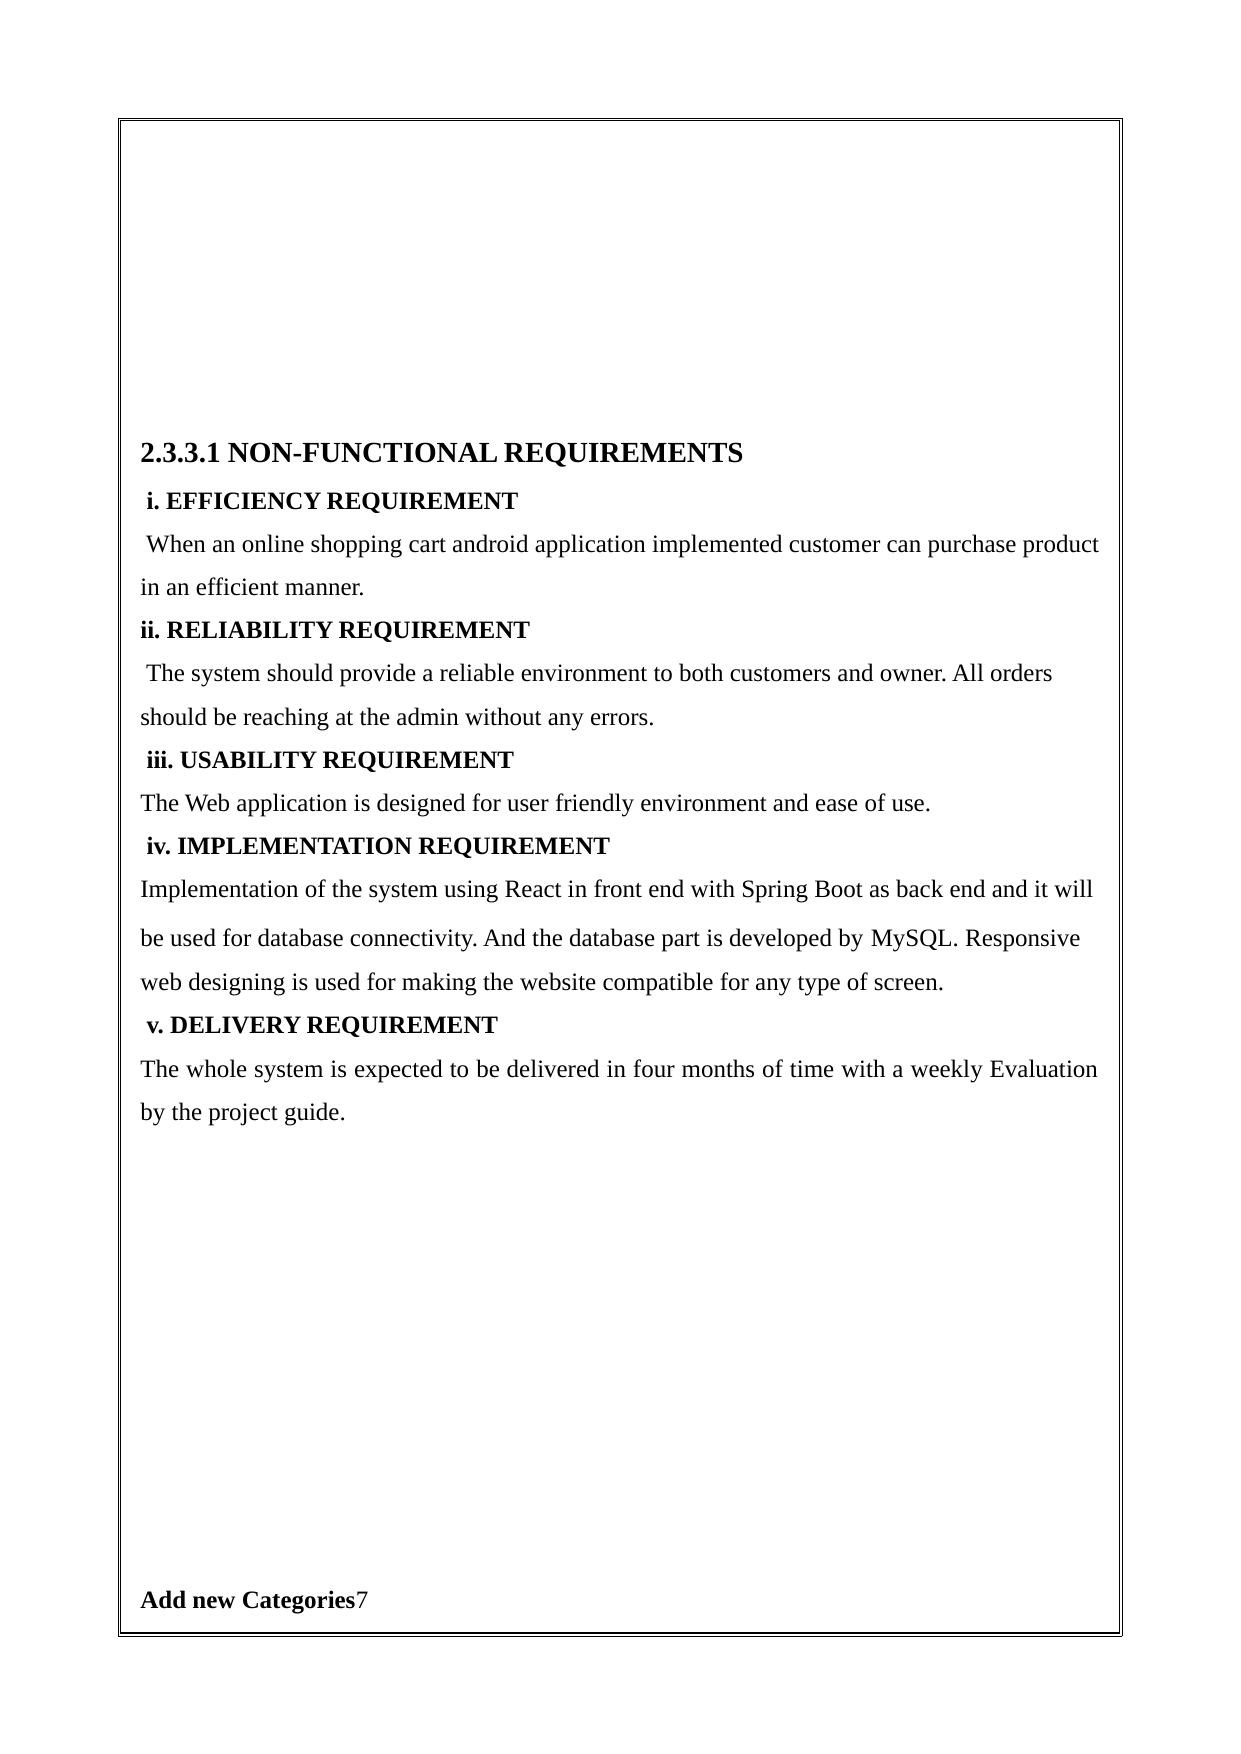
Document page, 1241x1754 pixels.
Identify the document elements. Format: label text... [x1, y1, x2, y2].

text Implementation of the system using React in front end with Spring Boot as back end and it will be used for database connectivity. And the database part is developed by MySQL. Responsive web designing is used for making the website compatible for any type of screen. [140, 874, 1100, 996]
text The Web application is designed for user friendly environment and ease of use. [140, 788, 1100, 817]
text ii. RELIABILITY REQUIREMENT [140, 615, 1100, 644]
text The system should provide a reliable environment to both customers and owner. All orders should be reaching at the admin without any errors. [140, 658, 1100, 730]
text When an online shopping cart android application implemented customer can purchase product in an efficient manner. [140, 529, 1100, 601]
text The whole system is expected to be delivered in four months of time with a weekly Evaluation by the project guide. [140, 1054, 1100, 1126]
text v. DELIVERY REQUIREMENT [140, 1011, 1100, 1039]
text i. EFFICIENCY REQUIREMENT [140, 486, 1100, 515]
text iv. IMPLEMENTATION REQUIREMENT [140, 831, 1100, 860]
text 2.3.3.1 NON-FUNCTIONAL REQUIREMENTS [140, 436, 1100, 469]
text iii. USABILITY REQUIREMENT [140, 745, 1100, 773]
